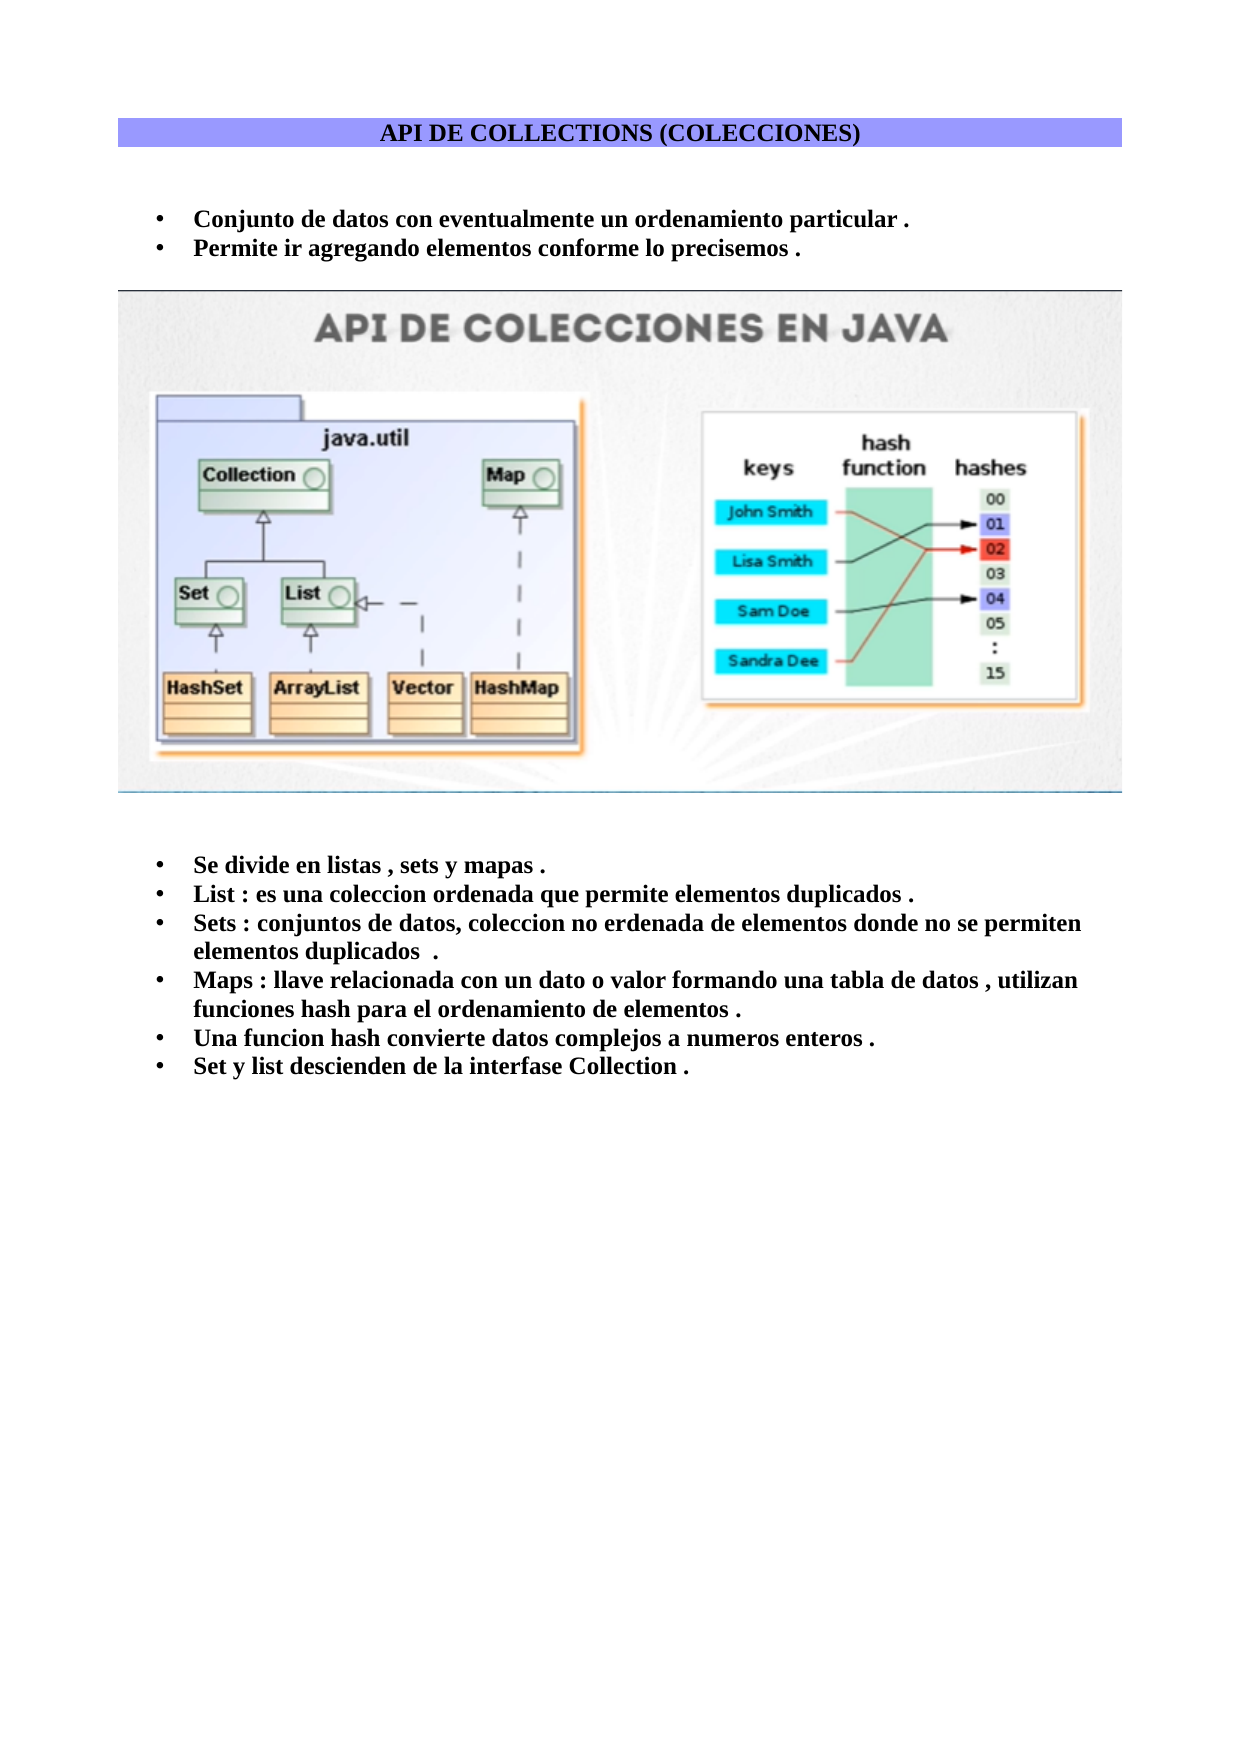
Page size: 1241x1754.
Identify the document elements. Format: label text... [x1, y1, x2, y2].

list List : es una coleccion ordenada que permite elementos duplicados . [156, 879, 1122, 908]
picture [118, 290, 1123, 793]
list Se divide en listas , sets y mapas . [156, 850, 1122, 879]
list Sets : conjuntos de datos, coleccion no erdenada de elementos donde no se permiten elementos duplicados . [156, 908, 1122, 965]
list Permite ir agregando elementos conforme lo precisemos . [156, 233, 1122, 262]
list Set y list descienden de la interfase Collection . [156, 1051, 1122, 1080]
list Maps : llave relacionada con un dato o valor formando una tabla de datos , utilizan funciones hash para el ordenamiento de elementos . [156, 965, 1122, 1023]
list Una funcion hash convierte datos complejos a numeros enteros . [156, 1023, 1122, 1051]
list Conjunto de datos con eventualmente un ordenamiento particular . [156, 204, 1122, 233]
text API DE COLLECTIONS (COLECCIONES) [118, 118, 1122, 147]
